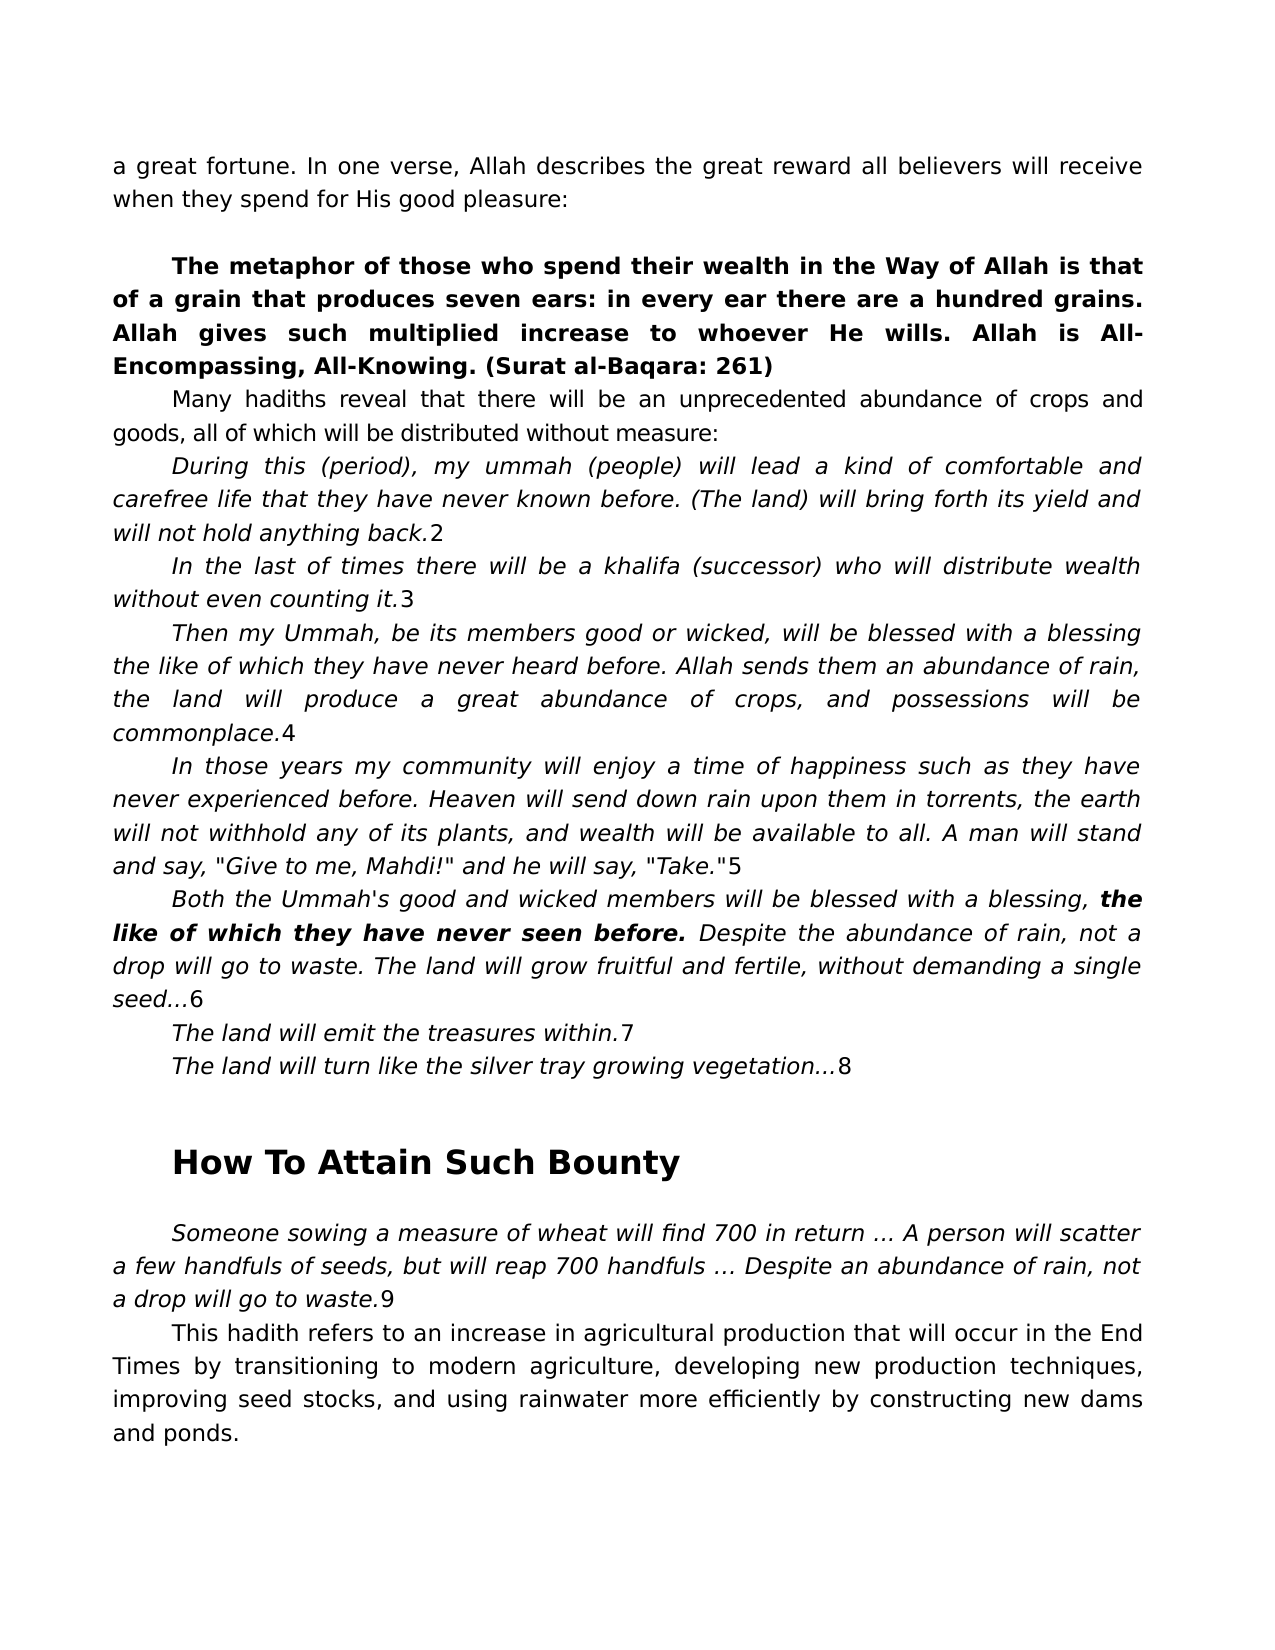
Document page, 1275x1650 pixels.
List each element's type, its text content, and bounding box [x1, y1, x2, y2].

text In the last of times there will be a khalifa (successor) who will distribute wealth without even counting it.3 [112, 548, 1145, 614]
text Many hadiths reveal that there will be an unprecedented abundance of crops and goods, all of which will be distributed without measure: [112, 381, 1145, 448]
text The land will emit the treasures within.7 [112, 1014, 1145, 1048]
text In those years my community will enjoy a time of happiness such as they have never experienced before. Heaven will send down rain upon them in torrents, the earth will not withhold any of its plants, and wealth will be available to all. A man will stand and say, "Give to me, Mahdi!" and he will say, "Take."5 [112, 748, 1145, 881]
text This hadith refers to an increase in agricultural production that will occur in the End Times by transitioning to modern agriculture, developing new production techniques, improving seed stocks, and using rainwater more efficiently by constructing new dams and ponds. [112, 1314, 1145, 1448]
text During this (period), my ummah (people) will lead a kind of comfortable and carefree life that they have never known before. (The land) will bring forth its yield and will not hold anything back.2 [112, 448, 1145, 548]
text How To Attain Such Bounty [112, 1148, 1145, 1181]
text The land will turn like the silver tray growing vegetation...8 [112, 1048, 1145, 1081]
text Both the Ummah's good and wicked members will be blessed with a blessing, the like of which they have never seen before. Despite the abundance of rain, not a drop will go to waste. The land will grow fruitful and fertile, without demanding a single seed...6 [112, 881, 1145, 1014]
text The metaphor of those who spend their wealth in the Way of Allah is that of a grain that produces seven ears: in every ear there are a hundred grains. Allah gives such multiplied increase to whoever He wills. Allah is All-Encompassing, All-Knowing. (Surat al-Baqara: 261) [112, 248, 1145, 381]
text Someone sowing a measure of wheat will find 700 in return ... A person will scatter a few handfuls of seeds, but will reap 700 handfuls … Despite an abundance of rain, not a drop will go to waste.9 [112, 1214, 1145, 1314]
text a great fortune. In one verse, Allah describes the great reward all believers will receive when they spend for His good pleasure: [112, 148, 1145, 214]
text Then my Ummah, be its members good or wicked, will be blessed with a blessing the like of which they have never heard before. Allah sends them an abundance of rain, the land will produce a great abundance of crops, and possessions will be commonplace.4 [112, 614, 1145, 748]
